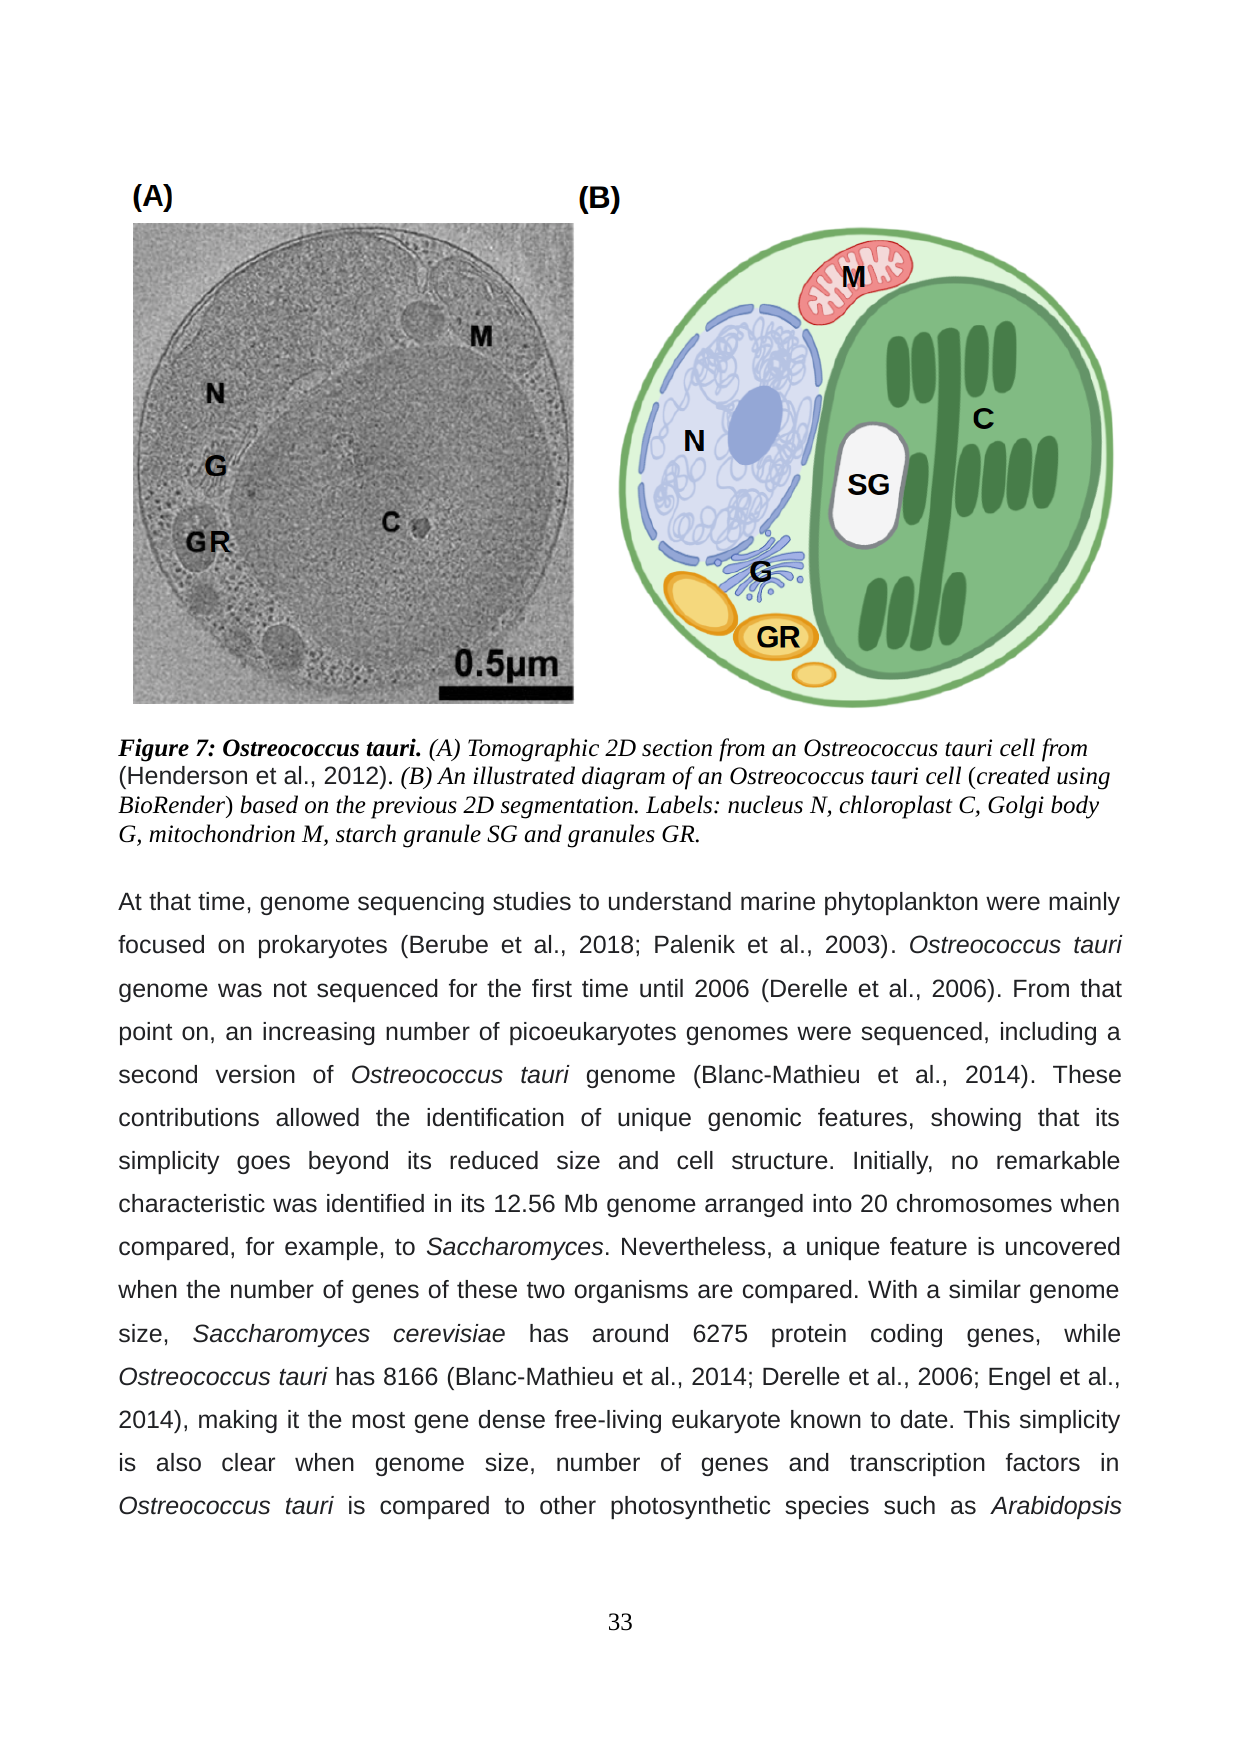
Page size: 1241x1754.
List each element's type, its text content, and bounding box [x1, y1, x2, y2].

picture [118, 176, 1123, 733]
text At that time, genome sequencing studies to understand marine phytoplankton were mainly focused on prokaryotes (Berube et al., 2018; Palenik et al., 2003)⁠. Ostreococcus tauri genome was not sequenced for the first time until 2006 (Derelle et al., 2006)⁠. From that point on, an increasing number of picoeukaryotes genomes were sequenced, including a second version of Ostreococcus tauri genome (Blanc-Mathieu et al., 2014)⁠. These contributions allowed the identification of unique genomic features, showing that its simplicity goes beyond its reduced size and cell structure. Initially, no remarkable characteristic was identified in its 12.56 Mb genome arranged into 20 chromosomes when compared, for example, to Saccharomyces. Nevertheless, a unique feature is uncovered when the number of genes of these two organisms are compared. With a similar genome size, Saccharomyces cerevisiae has around 6275 protein coding genes, while Ostreococcus tauri has 8166 (Blanc-Mathieu et al., 2014; Derelle et al., 2006; Engel et al., 2014)⁠, making it the most gene dense free-living eukaryote known to date. This simplicity is also clear when genome size, number of genes and transcription factors in Ostreococcus tauri is compared to other photosynthetic species such as Arabidopsis [118, 887, 1122, 1520]
text Figure 7: Ostreococcus tauri. (A) Tomographic 2D section from an Ostreococcus tauri cell from (Henderson et al., 2012)⁠. (B) An illustrated diagram of an Ostreococcus tauri cell (created using BioRender) based on the previous 2D segmentation. Labels: nucleus N, chloroplast C, Golgi body G, mitochondrion M, starch granule SG and granules GR. [118, 733, 1122, 848]
